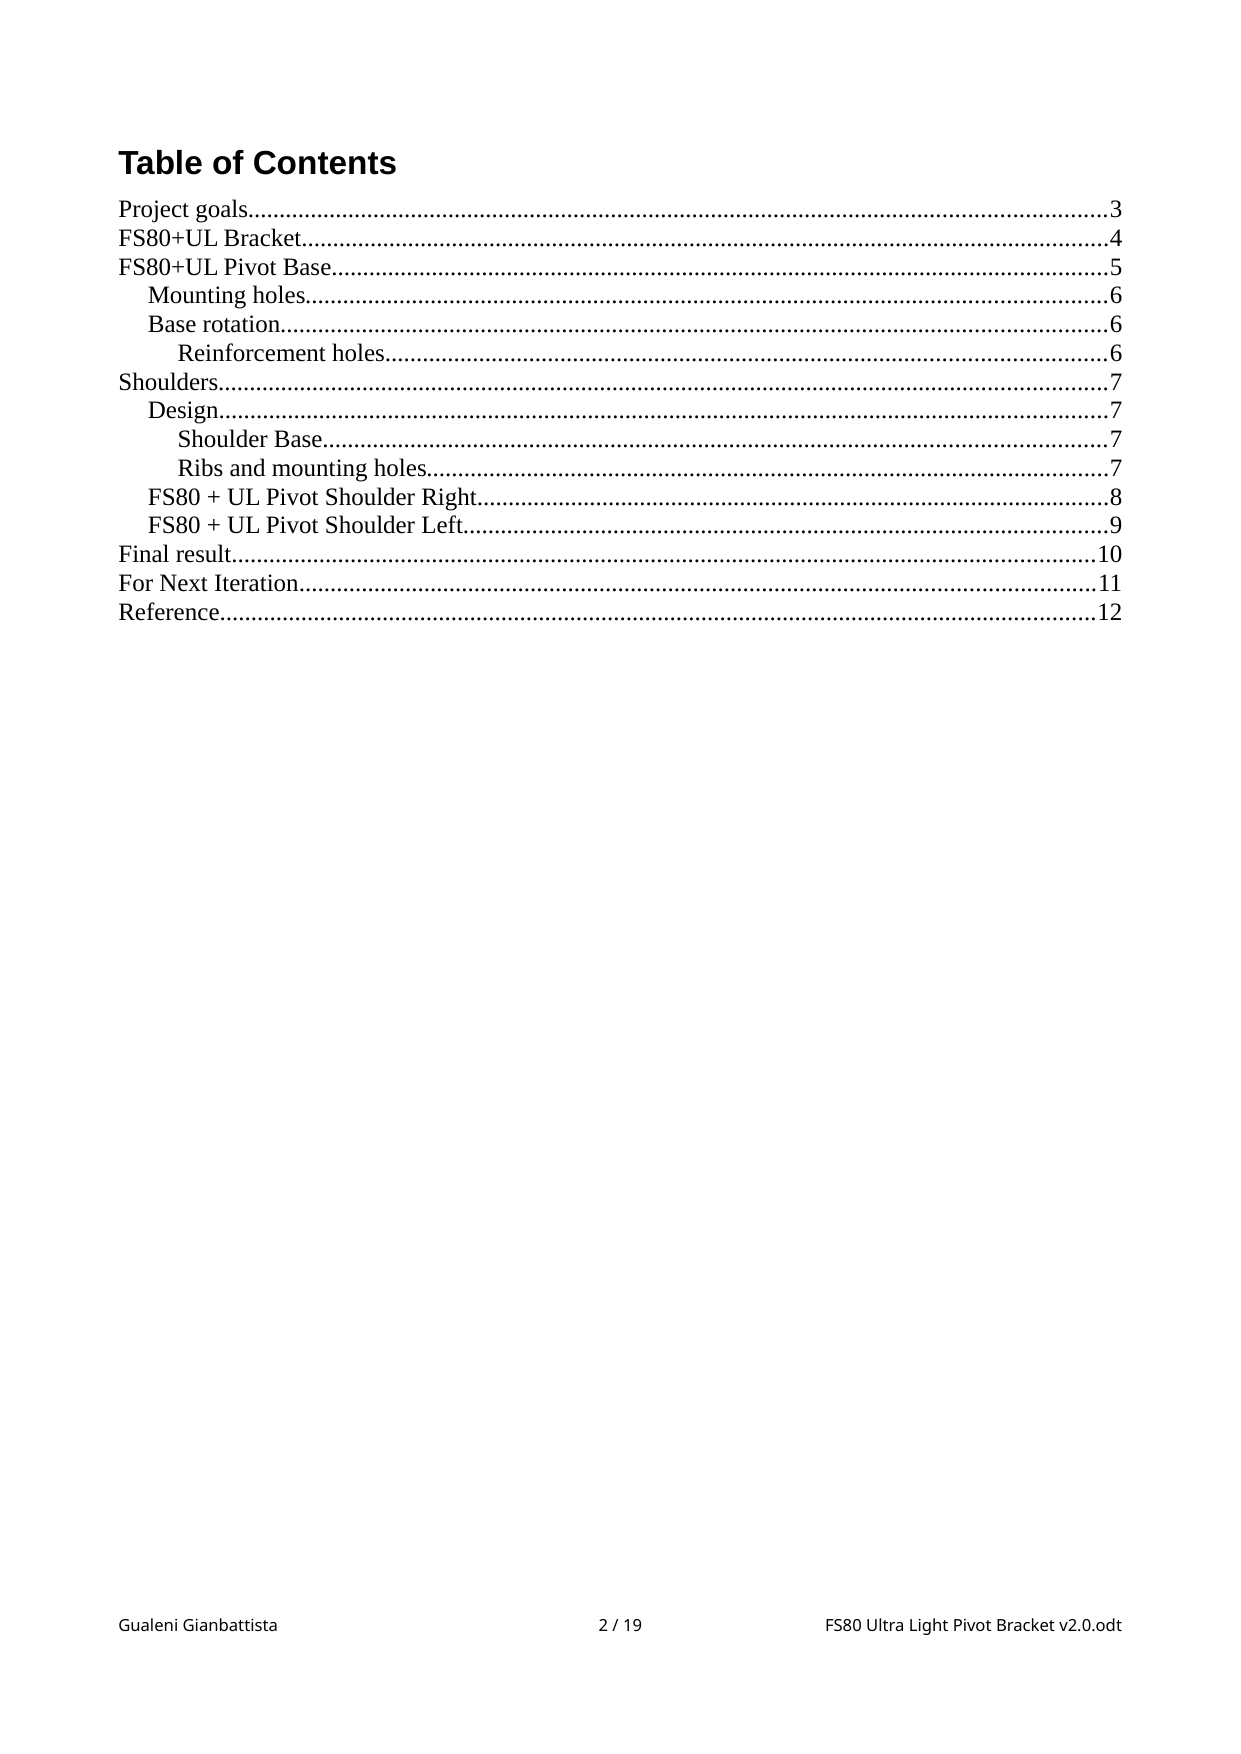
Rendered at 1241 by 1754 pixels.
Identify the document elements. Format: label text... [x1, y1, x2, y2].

text Ribs and mounting holes 7 [177, 453, 1122, 482]
text Mounting holes 6 [148, 280, 1122, 309]
text Project goals 3 [118, 194, 1122, 223]
text Reinforcement holes 6 [177, 338, 1122, 367]
text Shoulder Base 7 [177, 424, 1122, 453]
text FS80 + UL Pivot Shoulder Right 8 [148, 482, 1122, 510]
text Final result 10 [118, 539, 1122, 568]
text FS80+UL Bracket 4 [118, 223, 1122, 252]
text FS80 + UL Pivot Shoulder Left 9 [148, 510, 1122, 539]
text FS80+UL Pivot Base 5 [118, 252, 1122, 280]
text For Next Iteration 11 [118, 568, 1122, 597]
text Reference 12 [118, 597, 1122, 625]
text Base rotation 6 [148, 309, 1122, 338]
subtitle Table of Contents [118, 143, 1122, 182]
text Design 7 [148, 395, 1122, 424]
text Shoulders 7 [118, 367, 1122, 395]
